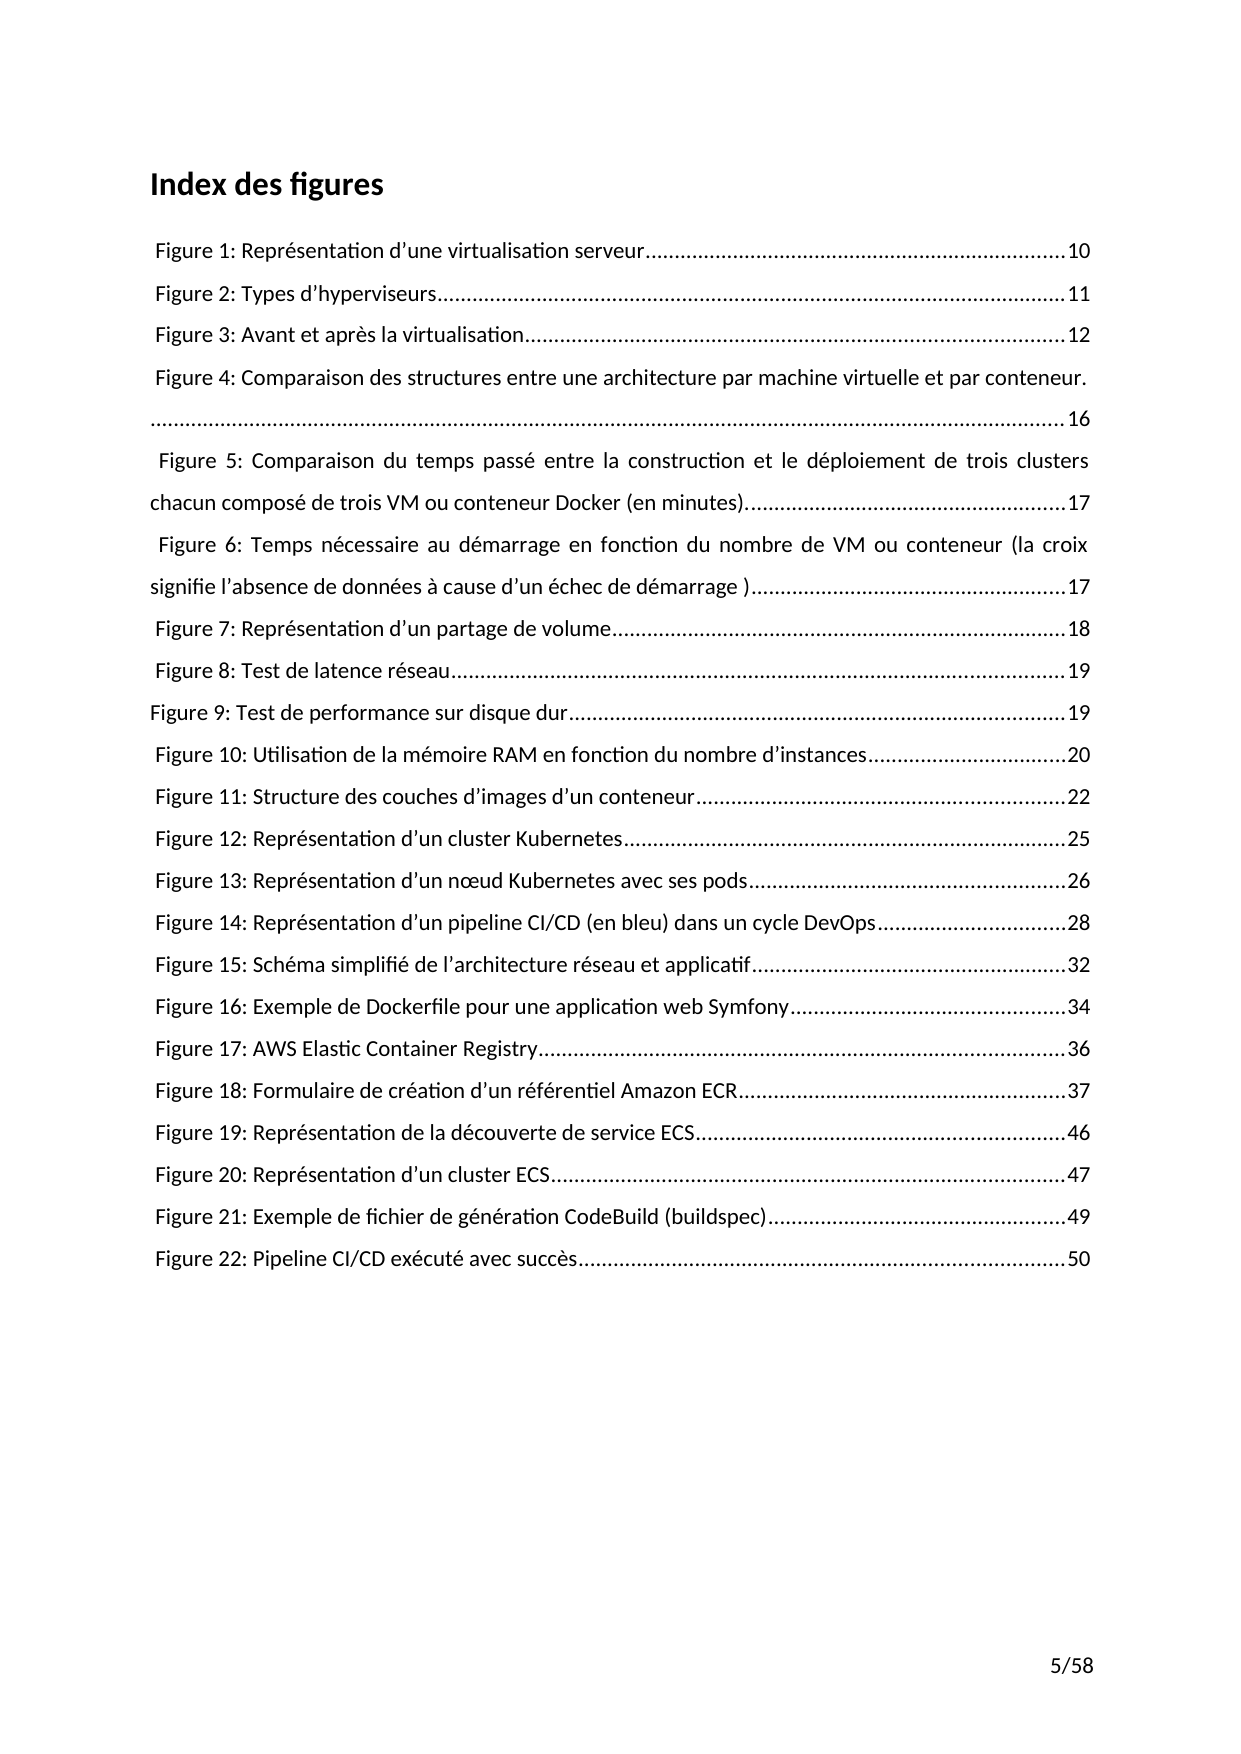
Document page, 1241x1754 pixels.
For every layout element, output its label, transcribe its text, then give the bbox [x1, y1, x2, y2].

text Figure 18: Formulaire de création d’un référentiel Amazon ECR 37 [150, 1076, 1090, 1104]
text Figure 6: Temps nécessaire au démarrage en fonction du nombre de VM ou conteneur (la croix signifie l’absence de données à cause d’un échec de démarrage ) 17 [150, 531, 1090, 601]
text Figure 1: Représentation d’une virtualisation serveur 10 [150, 237, 1090, 265]
subtitle Index des figures [150, 163, 1090, 204]
text Figure 2: Types d’hyperviseurs 11 [150, 279, 1090, 307]
text Figure 14: Représentation d’un pipeline CI/CD (en bleu) dans un cycle DevOps 28 [150, 908, 1090, 936]
text Figure 7: Représentation d’un partage de volume 18 [150, 614, 1090, 642]
text Figure 15: Schéma simplifié de l’architecture réseau et applicatif 32 [150, 950, 1090, 978]
text Figure 4: Comparaison des structures entre une architecture par machine virtuelle et par conteneur. 16 [150, 363, 1090, 433]
text Figure 19: Représentation de la découverte de service ECS 46 [150, 1118, 1090, 1146]
text Figure 22: Pipeline CI/CD exécuté avec succès 50 [150, 1244, 1090, 1272]
text Figure 12: Représentation d’un cluster Kubernetes 25 [150, 824, 1090, 852]
text Figure 21: Exemple de fichier de génération CodeBuild (buildspec) 49 [150, 1202, 1090, 1230]
text Figure 16: Exemple de Dockerfile pour une application web Symfony 34 [150, 992, 1090, 1020]
text Figure 20: Représentation d’un cluster ECS 47 [150, 1160, 1090, 1188]
text Figure 5: Comparaison du temps passé entre la construction et le déploiement de trois clusters chacun composé de trois VM ou conteneur Docker (en minutes). 17 [150, 447, 1090, 517]
text Figure 11: Structure des couches d’images d’un conteneur 22 [150, 782, 1090, 810]
text Figure 13: Représentation d’un nœud Kubernetes avec ses pods 26 [150, 866, 1090, 894]
text Figure 9: Test de performance sur disque dur 19 [150, 698, 1090, 726]
text Figure 3: Avant et après la virtualisation 12 [150, 321, 1090, 349]
text Figure 17: AWS Elastic Container Registry 36 [150, 1034, 1090, 1062]
text Figure 10: Utilisation de la mémoire RAM en fonction du nombre d’instances 20 [150, 740, 1090, 768]
text Figure 8: Test de latence réseau 19 [150, 656, 1090, 684]
